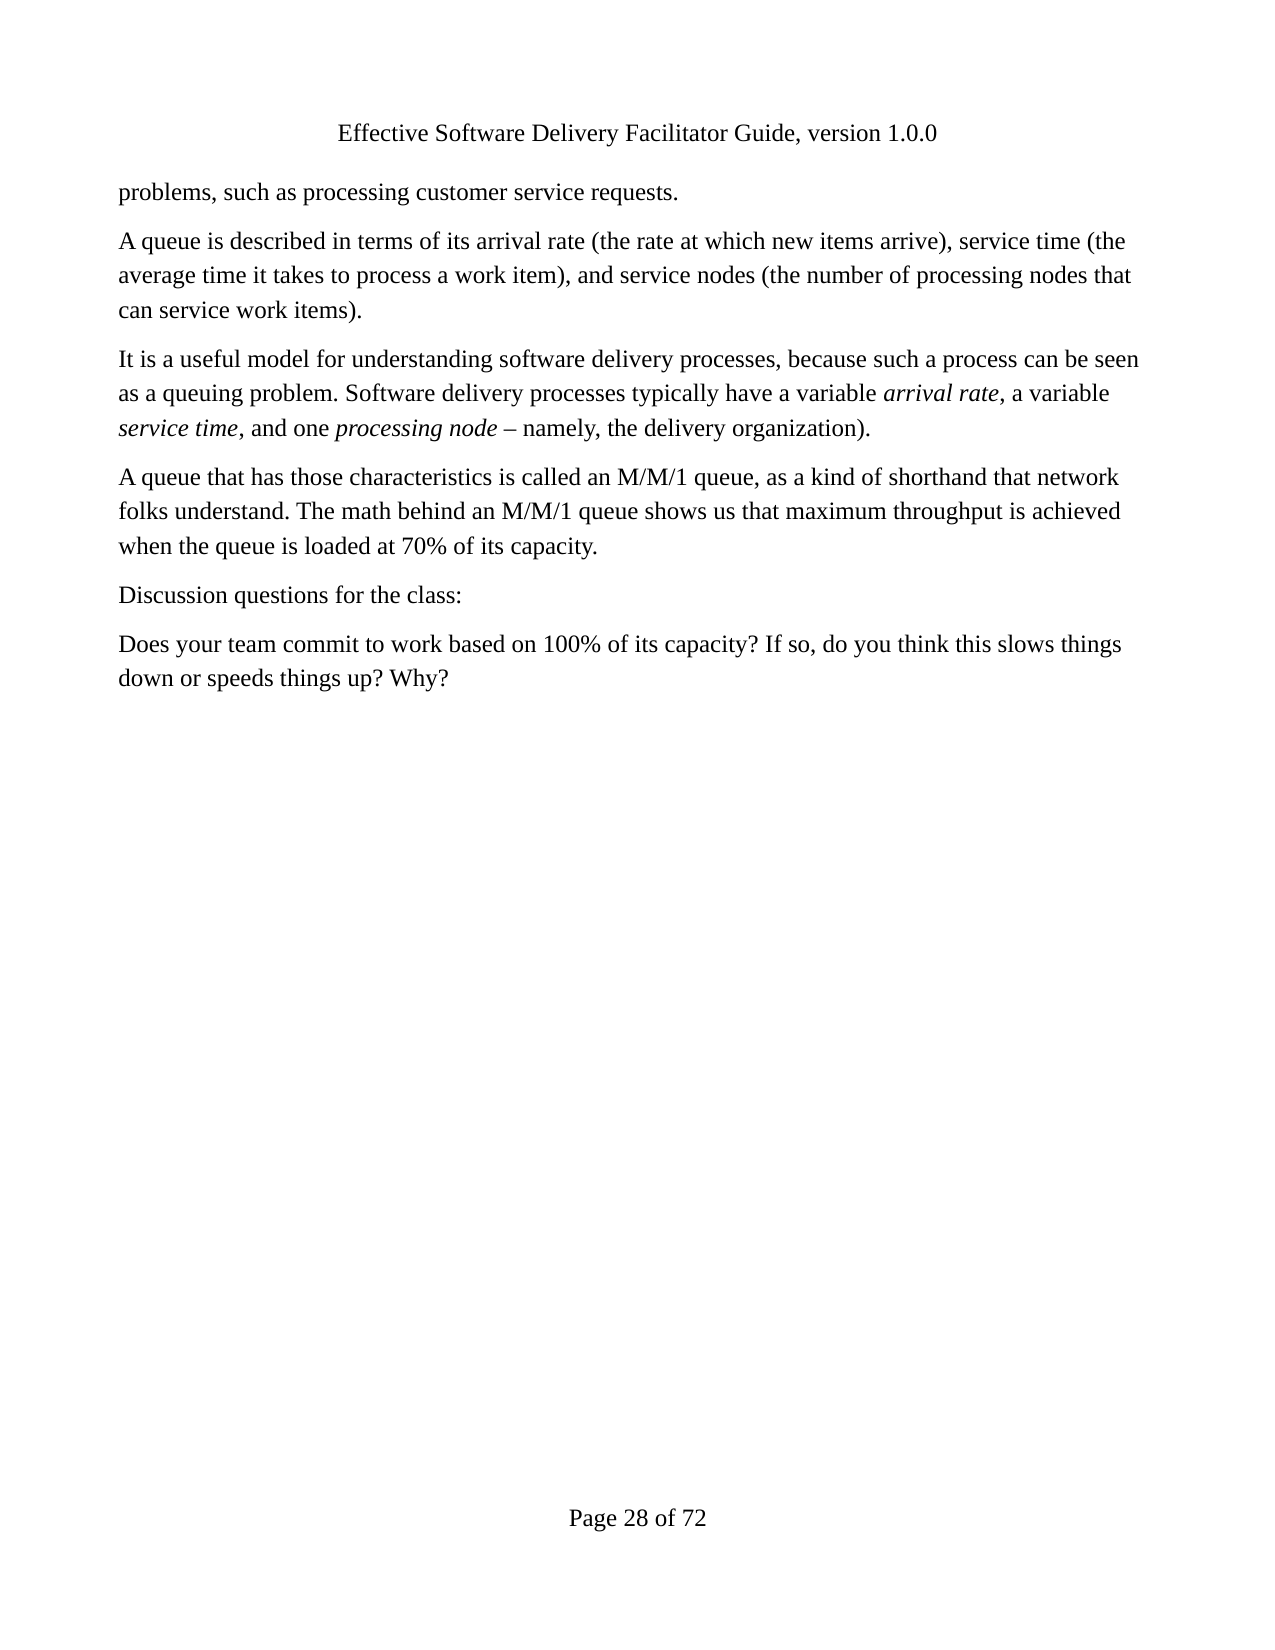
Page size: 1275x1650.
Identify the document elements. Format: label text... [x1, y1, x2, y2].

text It is a useful model for understanding software delivery processes, because such a process can be seen as a queuing problem. Software delivery processes typically have a variable arrival rate, a variable service time, and one processing node – namely, the delivery organization). [118, 344, 1157, 442]
text A queue is described in terms of its arrival rate (the rate at which new items arrive), service time (the average time it takes to process a work item), and service nodes (the number of processing nodes that can service work items). [118, 226, 1157, 324]
text Discussion questions for the class: [118, 580, 1157, 609]
text Does your team commit to work based on 100% of its capacity? If so, do you think this slows things down or speeds things up? Why? [118, 629, 1157, 692]
text A queue that has those characteristics is called an M/M/1 queue, as a kind of shorthand that network folks understand. The math behind an M/M/1 queue shows us that maximum throughput is achieved when the queue is loaded at 70% of its capacity. [118, 462, 1157, 560]
text problems, such as processing customer service requests. [118, 177, 1157, 206]
